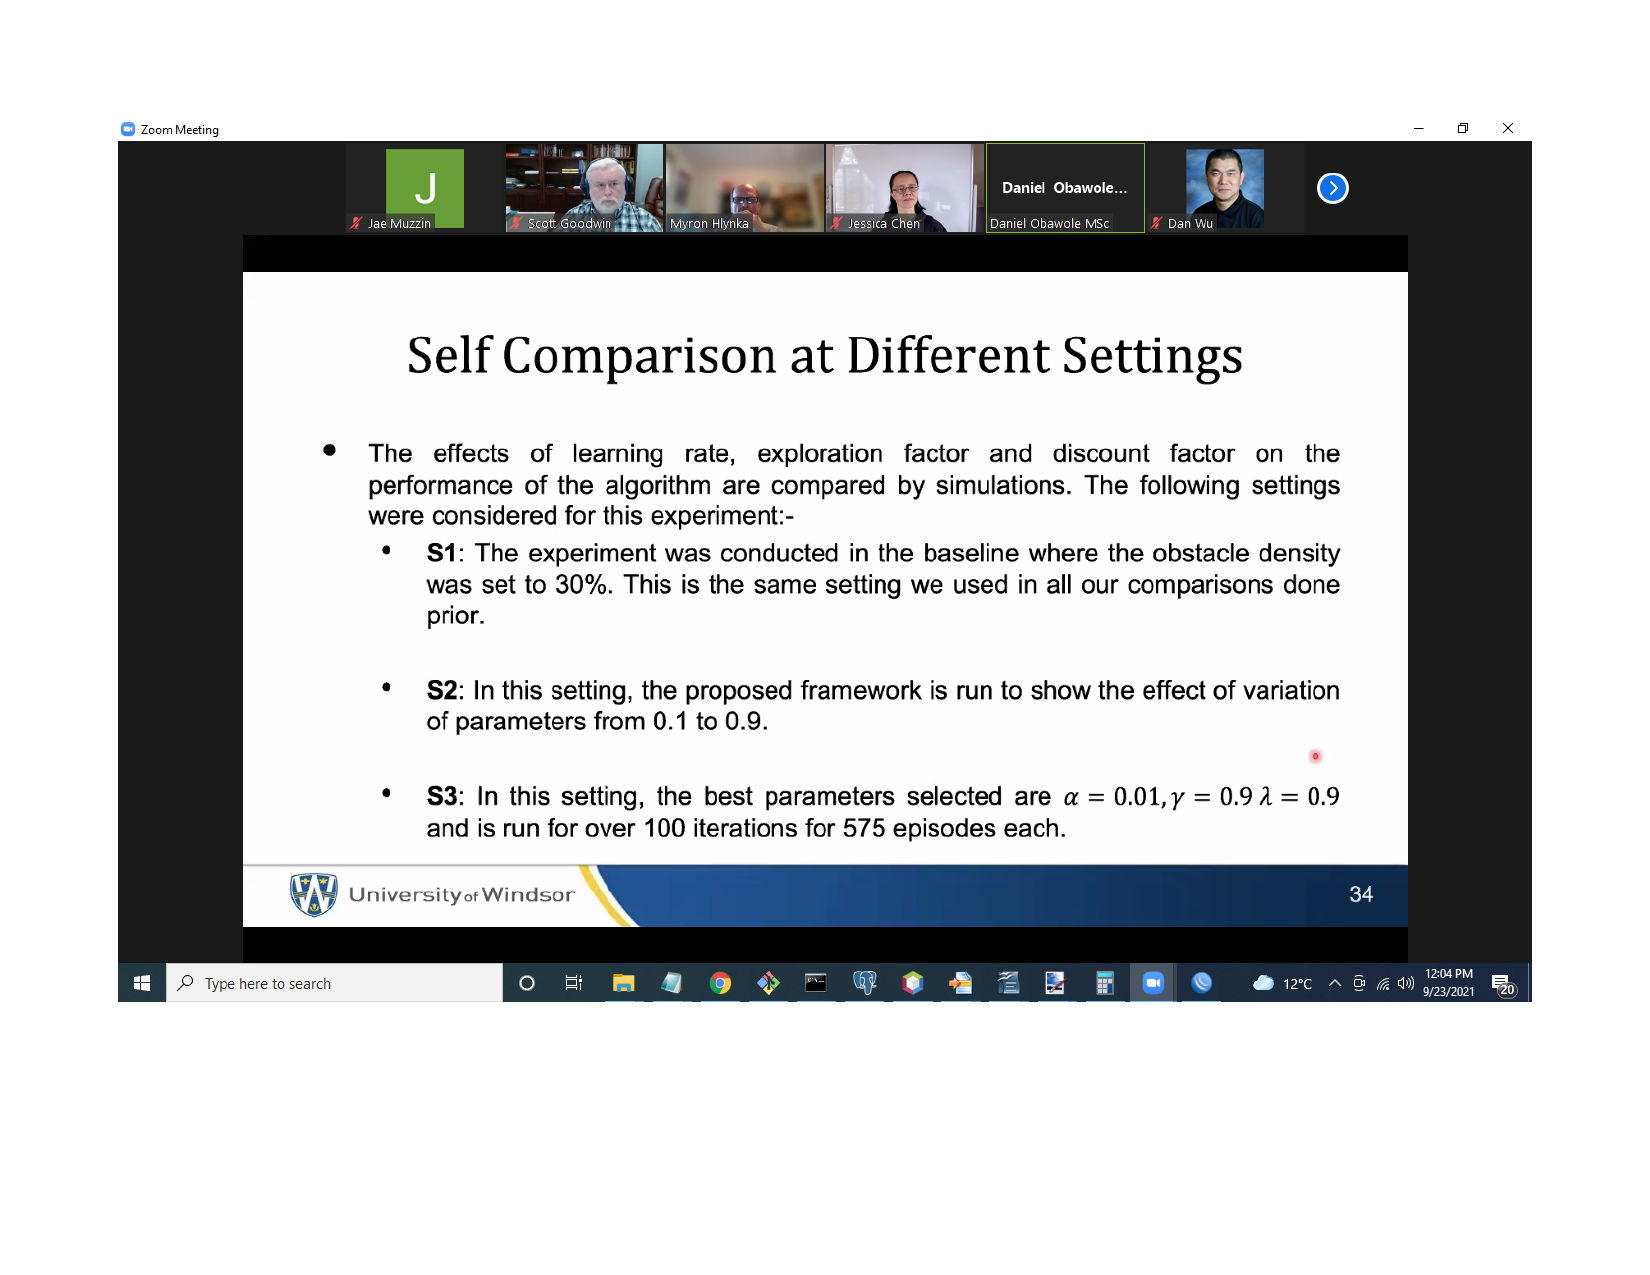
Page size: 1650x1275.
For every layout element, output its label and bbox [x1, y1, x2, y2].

picture [118, 118, 1532, 1002]
